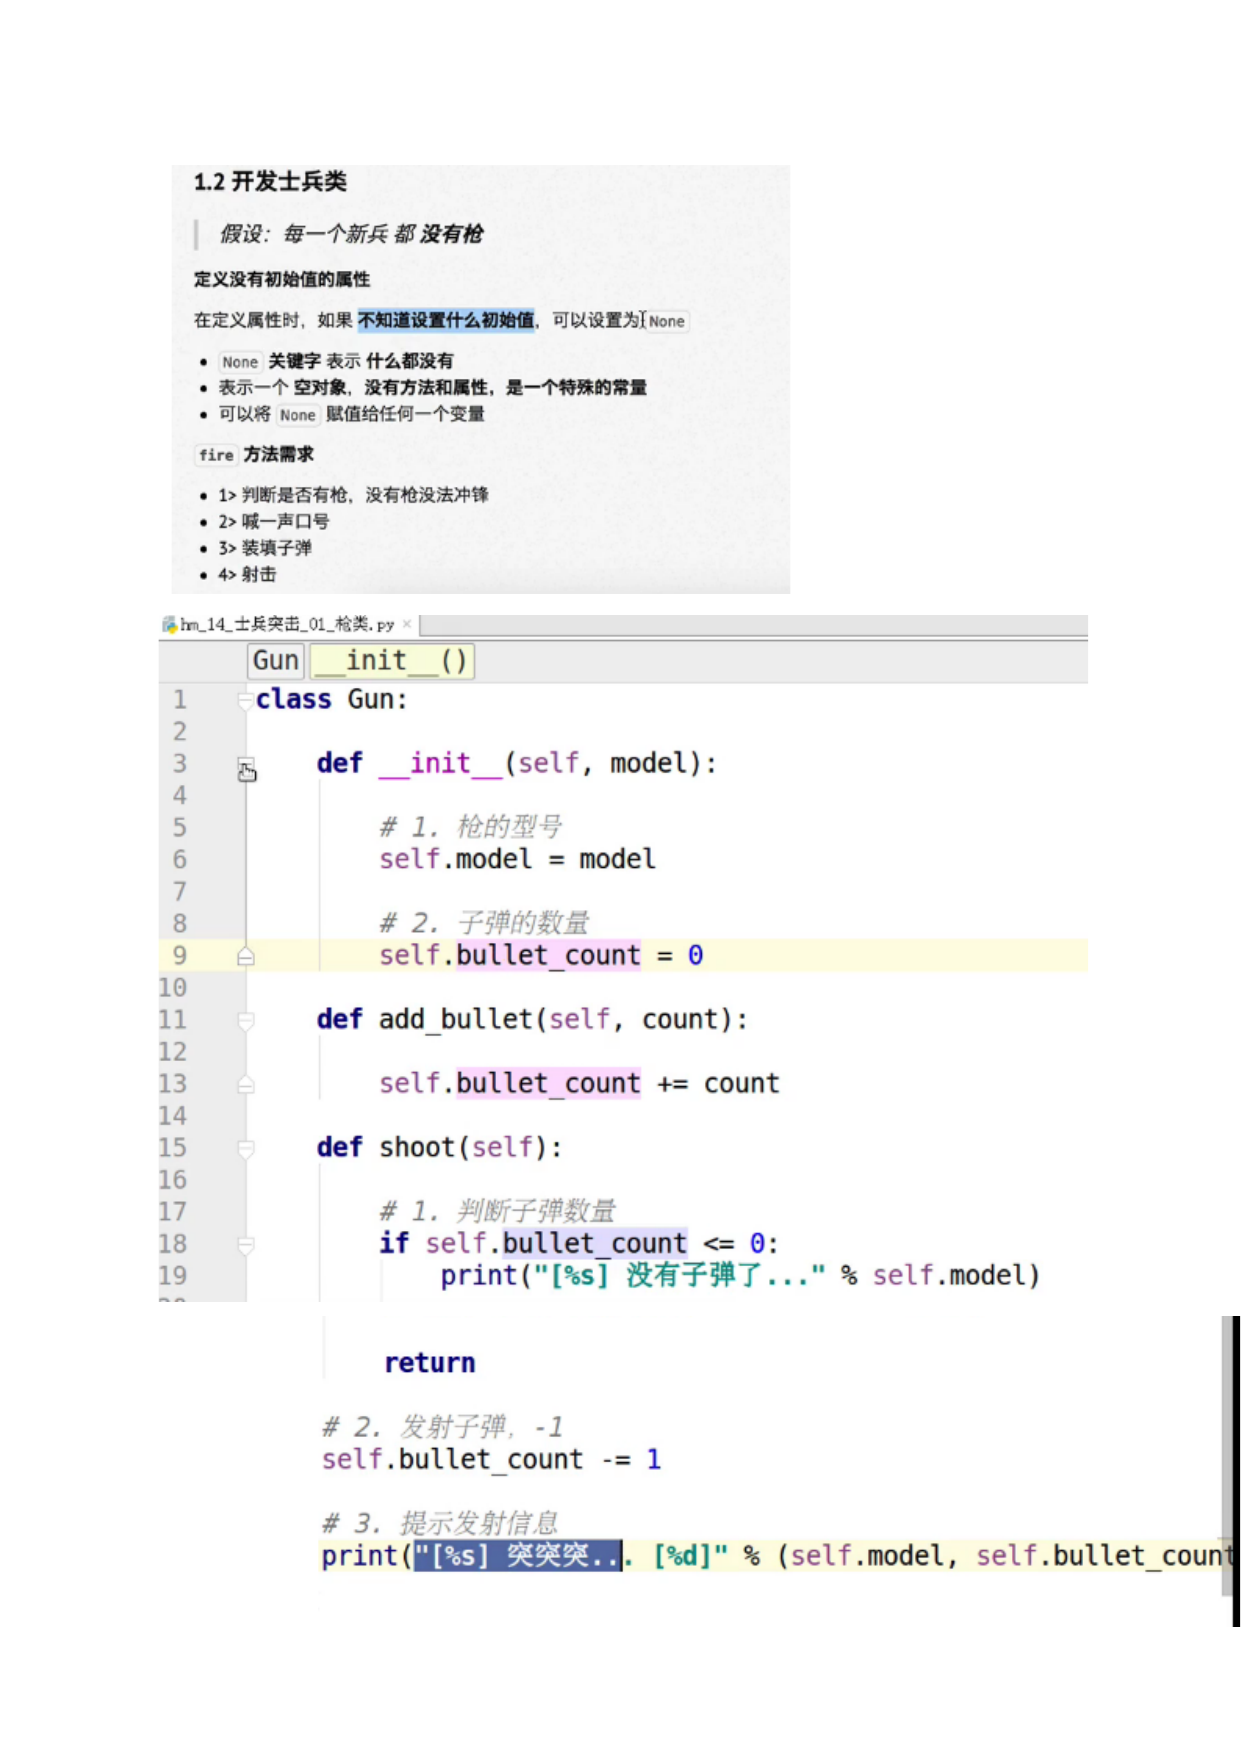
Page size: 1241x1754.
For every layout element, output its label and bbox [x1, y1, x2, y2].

picture [318, 1316, 1241, 1627]
picture [158, 615, 1089, 1302]
picture [171, 165, 791, 594]
